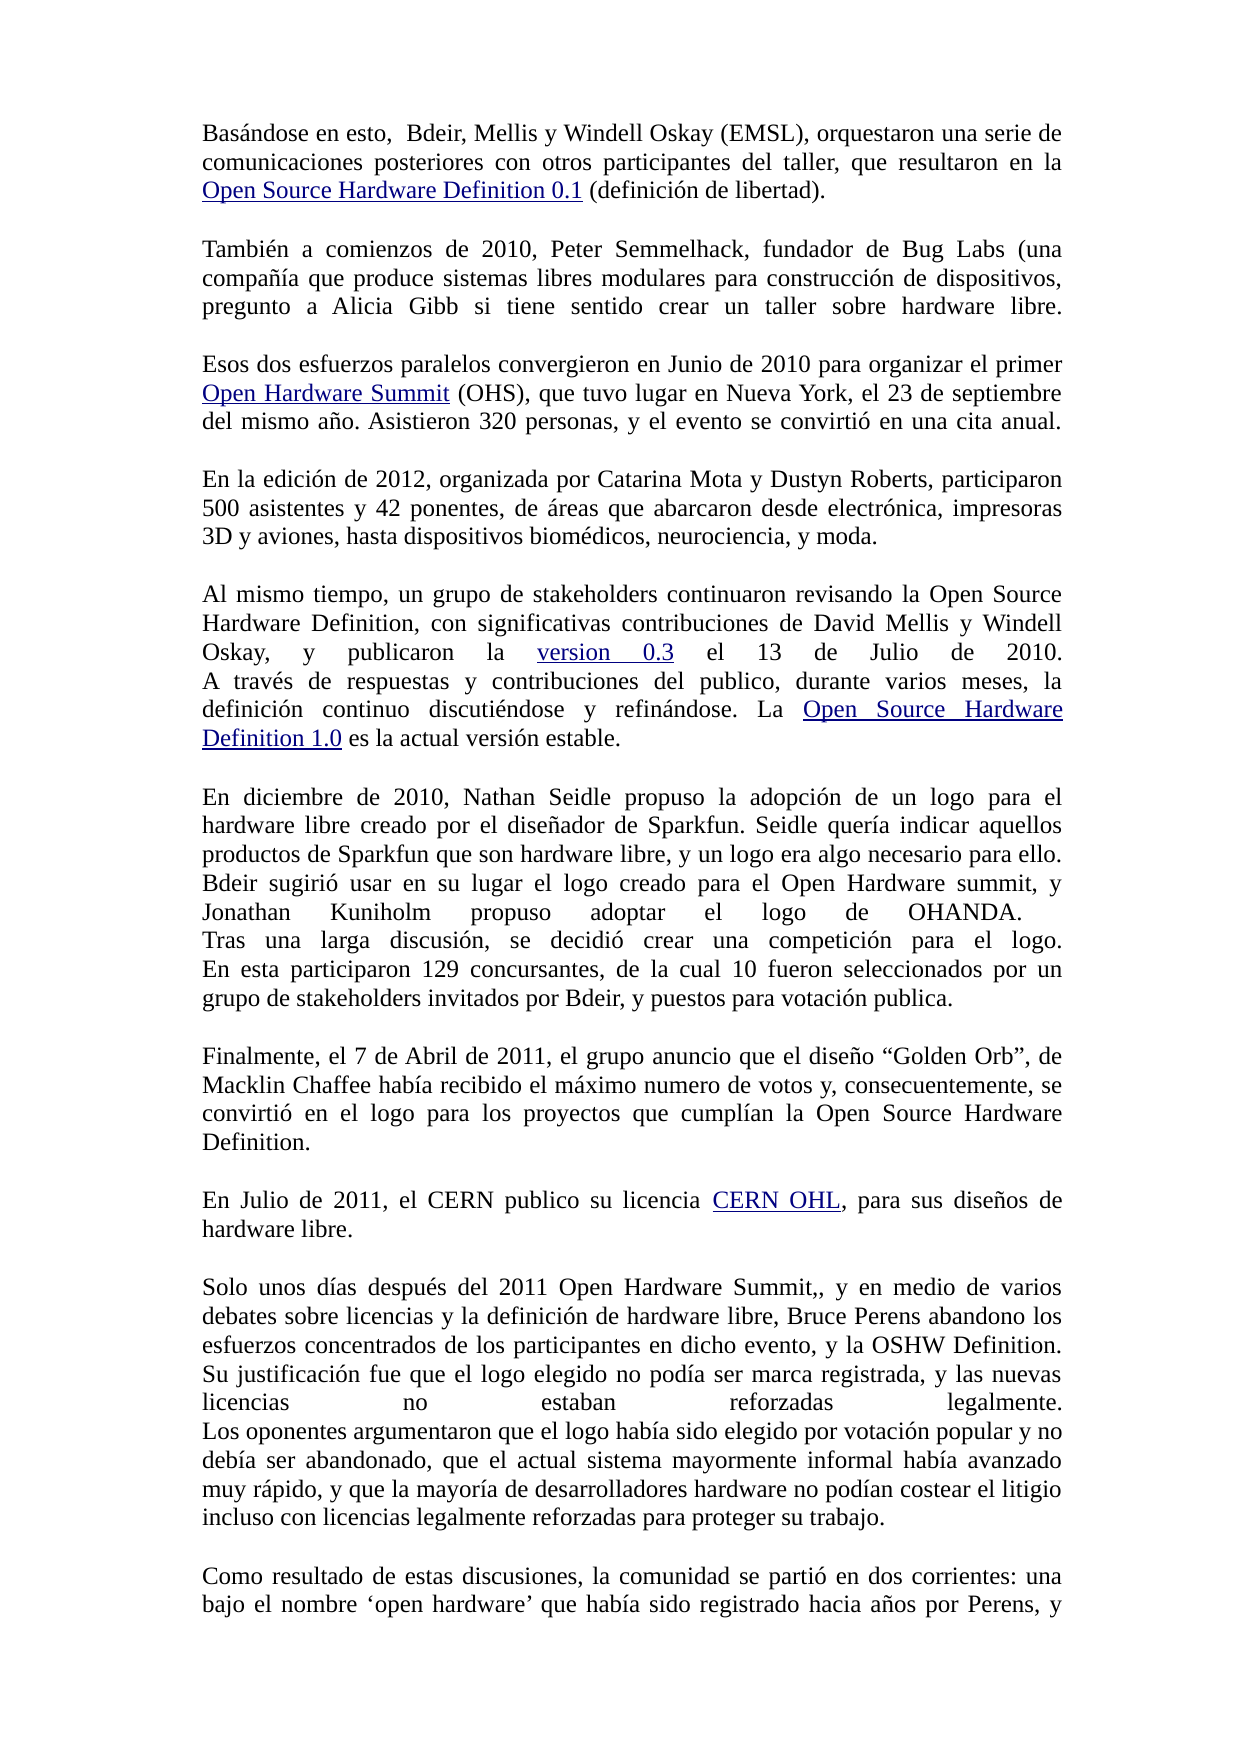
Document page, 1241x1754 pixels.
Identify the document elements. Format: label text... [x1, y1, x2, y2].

text Como resultado de estas discusiones, la comunidad se partió en dos corrientes: una bajo el nombre ‘open hardware’ que había sido registrado hacia años por Perens, y [202, 1561, 1063, 1618]
text En Julio de 2011, el CERN publico su licencia CERN OHL, para sus diseños de hardware libre. [202, 1186, 1063, 1243]
text Basándose en esto, Bdeir, Mellis y Windell Oskay (EMSL), orquestaron una serie de comunicaciones posteriores con otros participantes del taller, que resultaron en la Open Source Hardware Definition 0.1 (definición de libertad). [202, 118, 1063, 204]
text También a comienzos de 2010, Peter Semmelhack, fundador de Bug Labs (una compañía que produce sistemas libres modulares para construcción de dispositivos, pregunto a Alicia Gibb si tiene sentido crear un taller sobre hardware libre. Esos dos esfuerzos paralelos convergieron en Junio de 2010 para organizar el primer Open Hardware Summit (OHS), que tuvo lugar en Nueva York, el 23 de septiembre del mismo año. Asistieron 320 personas, y el evento se convirtió en una cita anual. En la edición de 2012, organizada por Catarina Mota y Dustyn Roberts, participaron 500 asistentes y 42 ponentes, de áreas que abarcaron desde electrónica, impresoras 3D y aviones, hasta dispositivos biomédicos, neurociencia, y moda. [202, 234, 1063, 550]
text En diciembre de 2010, Nathan Seidle propuso la adopción de un logo para el hardware libre creado por el diseñador de Sparkfun. Seidle quería indicar aquellos productos de Sparkfun que son hardware libre, y un logo era algo necesario para ello. Bdeir sugirió usar en su lugar el logo creado para el Open Hardware summit, y Jonathan Kuniholm propuso adoptar el logo de OHANDA. Tras una larga discusión, se decidió crear una competición para el logo. En esta participaron 129 concursantes, de la cual 10 fueron seleccionados por un grupo de stakeholders invitados por Bdeir, y puestos para votación publica. [202, 782, 1063, 1012]
text Solo unos días después del 2011 Open Hardware Summit,, y en medio de varios debates sobre licencias y la definición de hardware libre, Bruce Perens abandono los esfuerzos concentrados de los participantes en dicho evento, y la OSHW Definition. Su justificación fue que el logo elegido no podía ser marca registrada, y las nuevas licencias no estaban reforzadas legalmente. Los oponentes argumentaron que el logo había sido elegido por votación popular y no debía ser abandonado, que el actual sistema mayormente informal había avanzado muy rápido, y que la mayoría de desarrolladores hardware no podían costear el litigio incluso con licencias legalmente reforzadas para proteger su trabajo. [202, 1272, 1063, 1531]
text Finalmente, el 7 de Abril de 2011, el grupo anuncio que el diseño “Golden Orb”, de Macklin Chaffee había recibido el máximo numero de votos y, consecuentemente, se convirtió en el logo para los proyectos que cumplían la Open Source Hardware Definition. [202, 1041, 1063, 1156]
text Al mismo tiempo, un grupo de stakeholders continuaron revisando la Open Source Hardware Definition, con significativas contribuciones de David Mellis y Windell Oskay, y publicaron la version 0.3 el 13 de Julio de 2010. A través de respuestas y contribuciones del publico, durante varios meses, la definición continuo discutiéndose y refinándose. La Open Source Hardware Definition 1.0 es la actual versión estable. [202, 579, 1063, 752]
